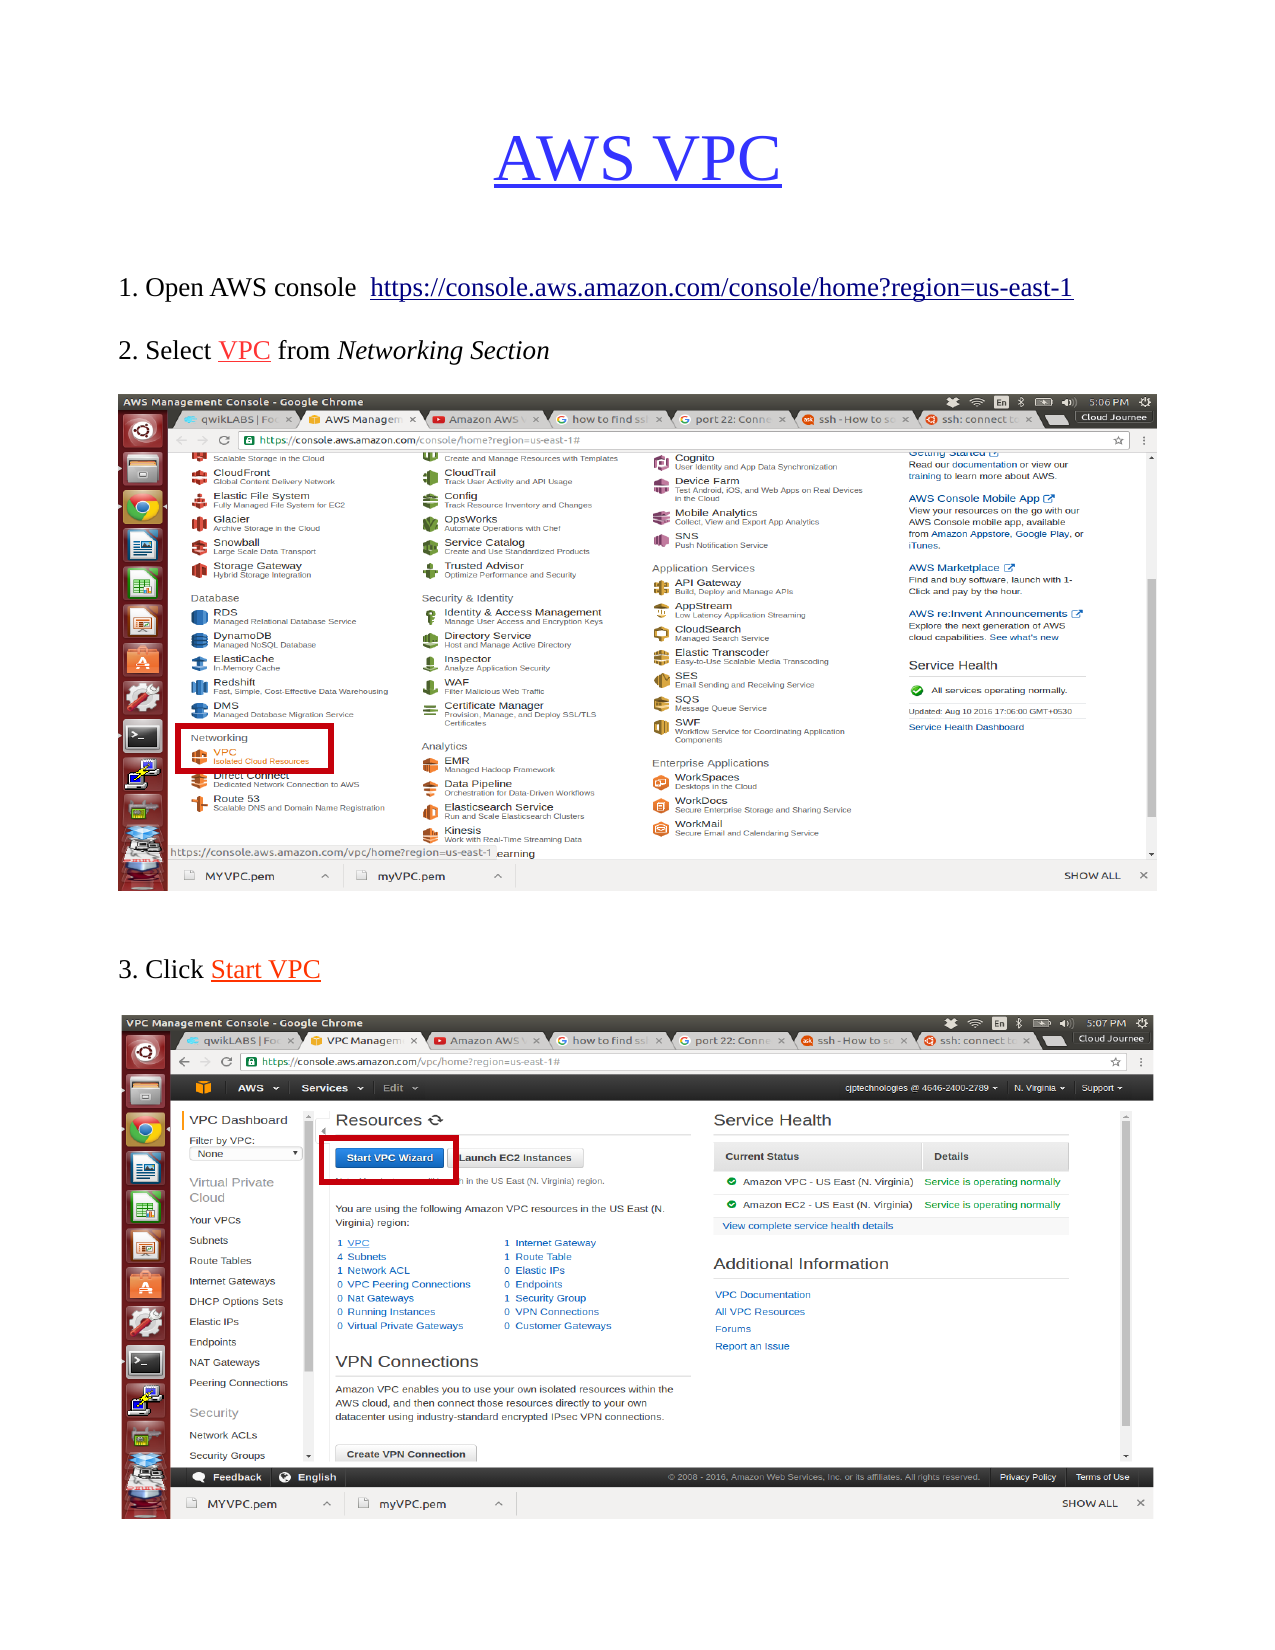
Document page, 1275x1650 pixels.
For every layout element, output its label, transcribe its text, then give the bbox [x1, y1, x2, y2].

picture [121, 1015, 1154, 1519]
text 1. Open AWS console https://console.aws.amazon.com/console/home?region=us-east-1 [118, 271, 1157, 303]
text AWS VPC [118, 118, 1157, 195]
picture [118, 394, 1157, 891]
text 2. Select VPC from Networking Section [118, 334, 1157, 365]
text 3. Click Start VPC [118, 953, 1157, 984]
